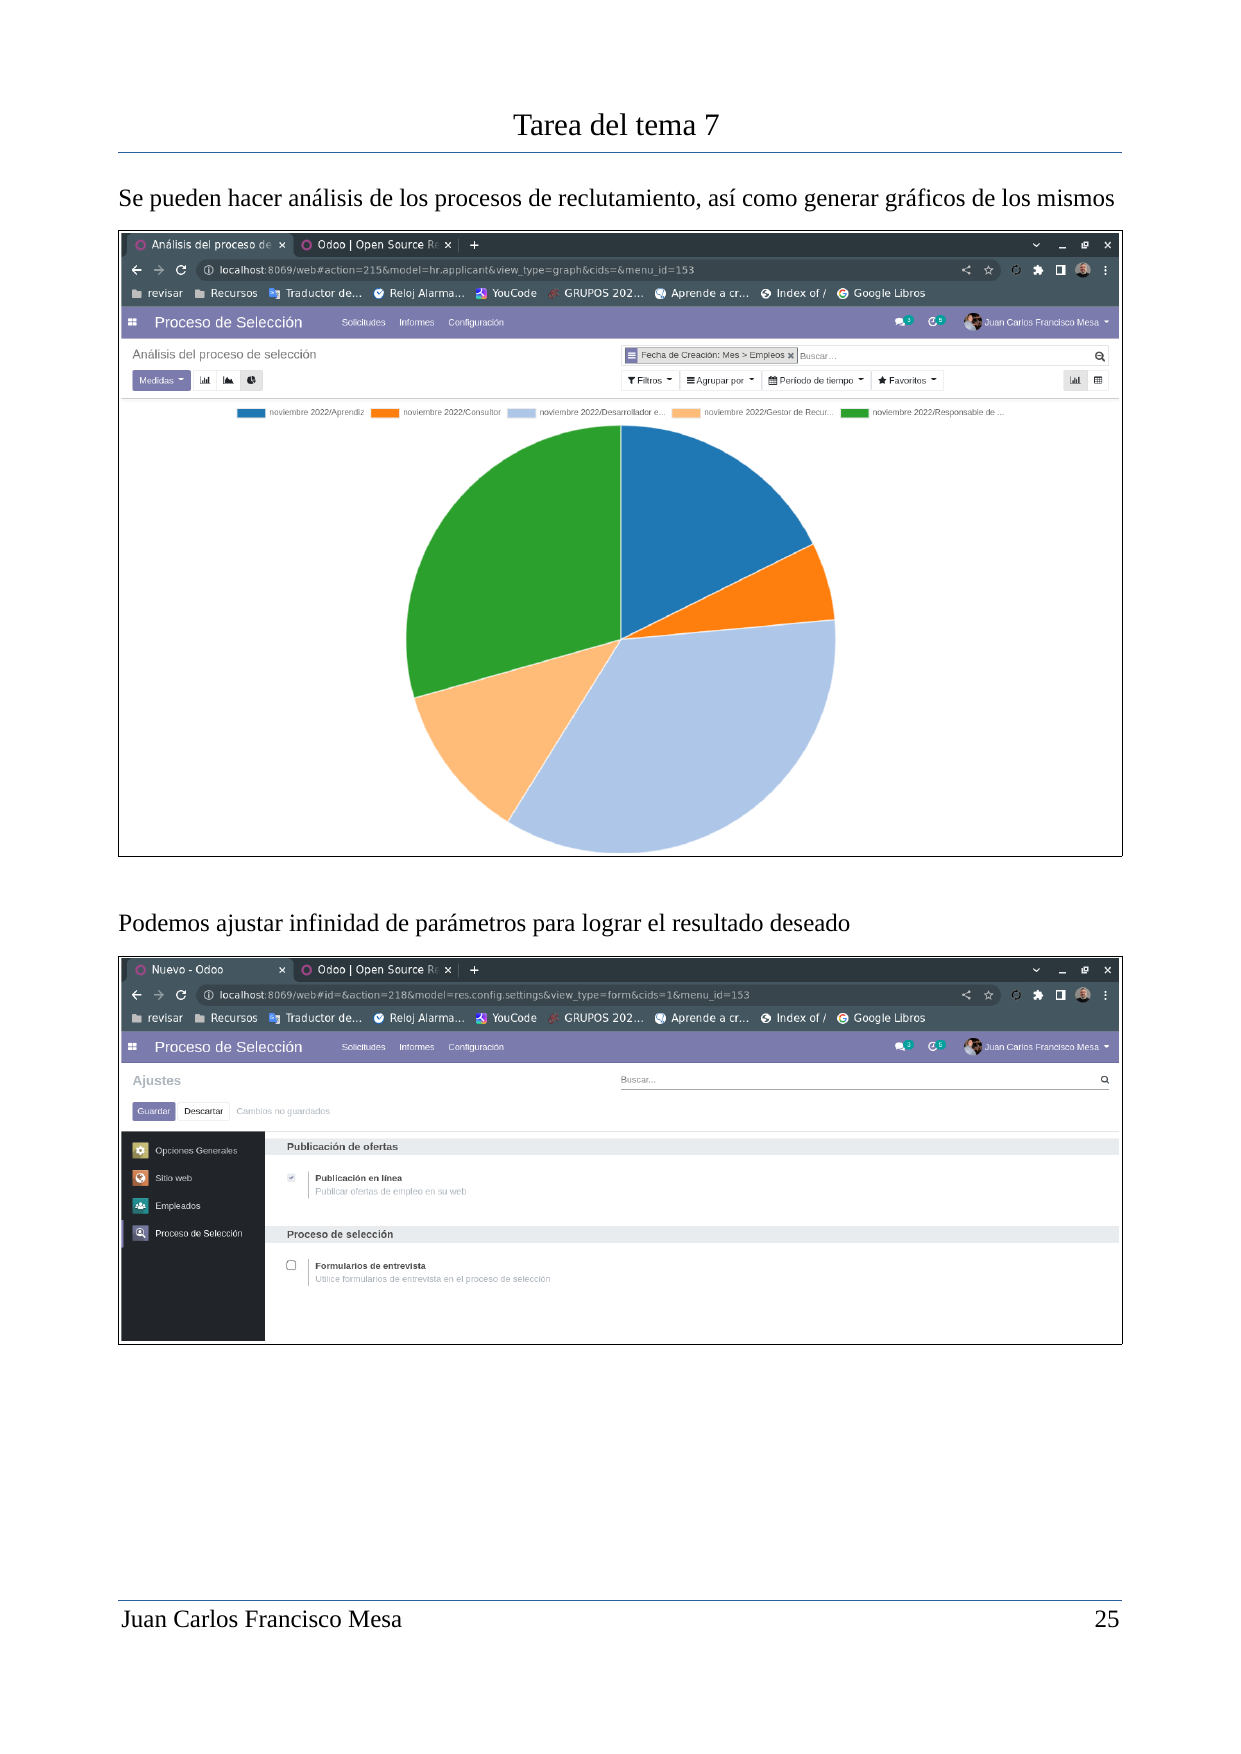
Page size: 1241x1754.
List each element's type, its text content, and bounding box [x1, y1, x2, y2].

text Se pueden hacer análisis de los procesos de reclutamiento, así como generar gráficos de los mismos [118, 183, 1122, 212]
text Podemos ajustar infinidad de parámetros para lograr el resultado deseado [118, 908, 1122, 937]
picture [121, 958, 1119, 1341]
picture [121, 233, 1119, 853]
